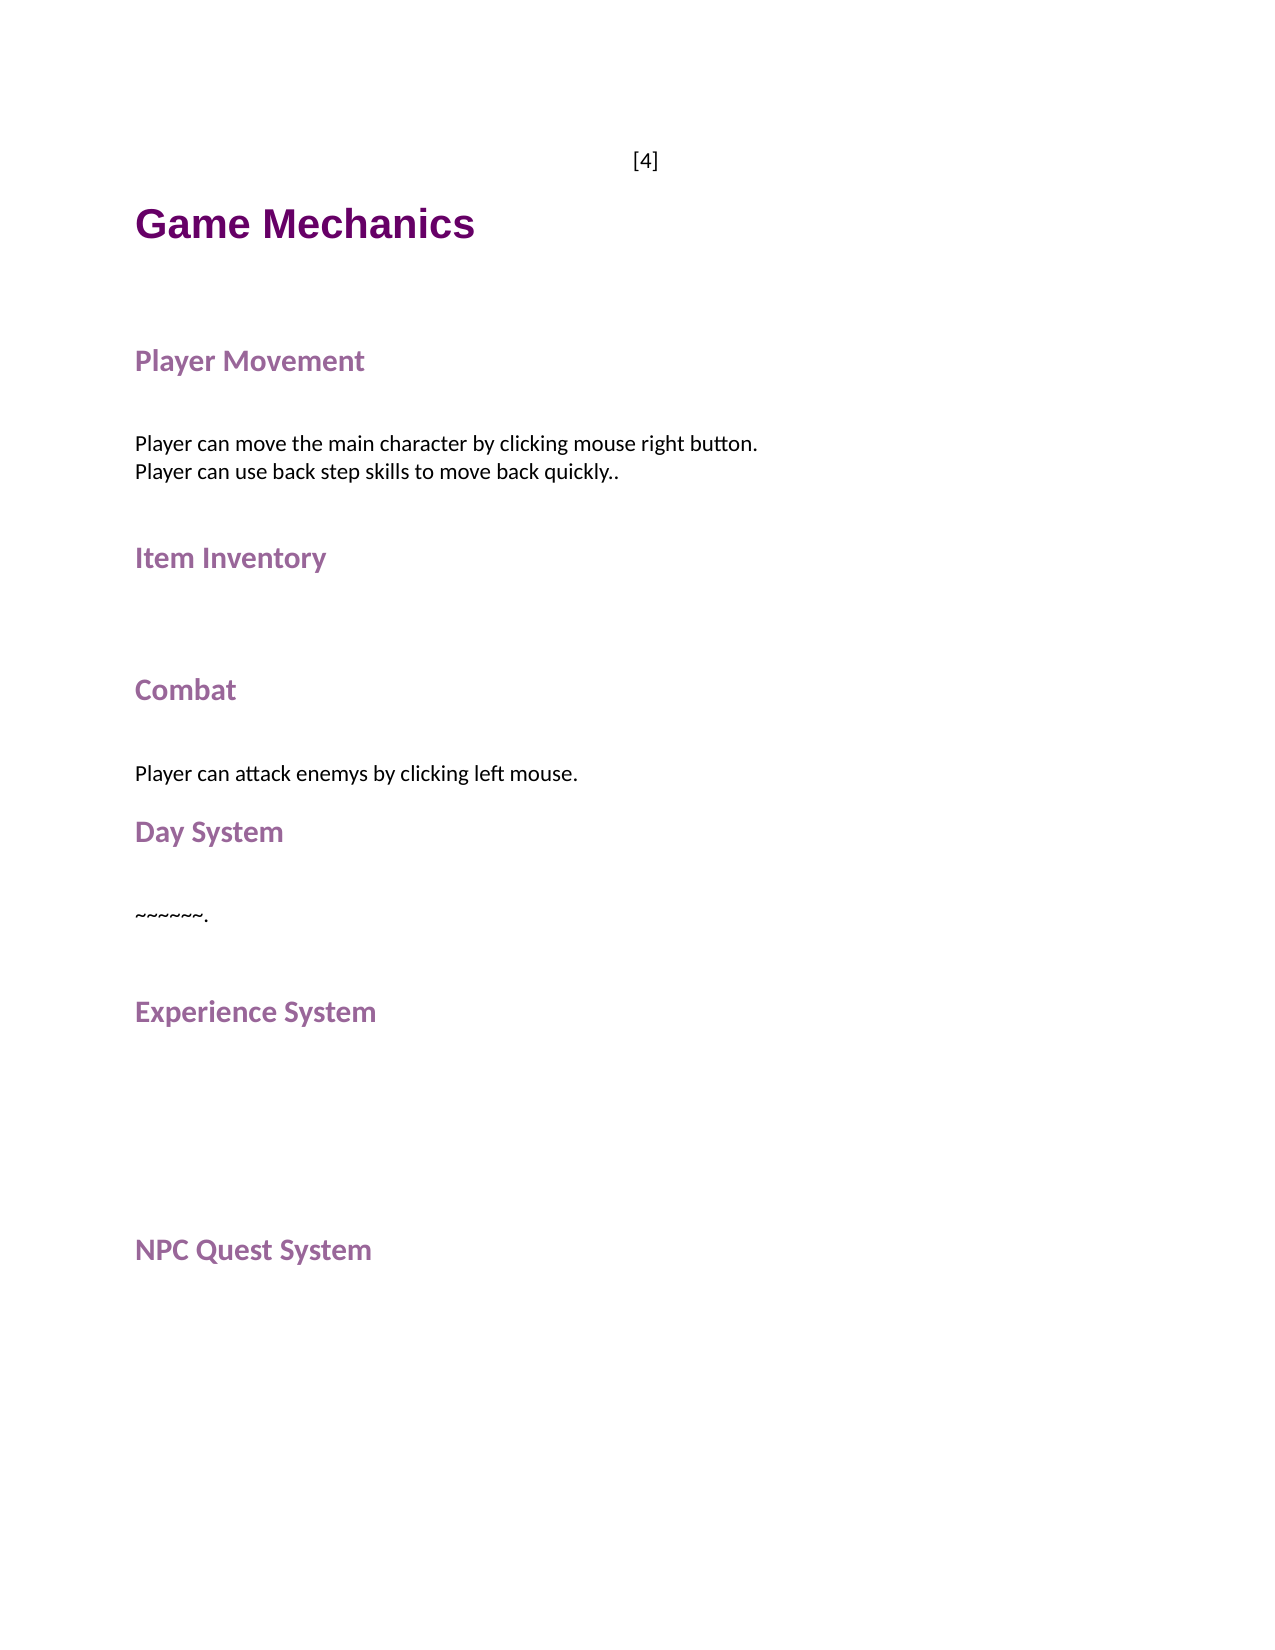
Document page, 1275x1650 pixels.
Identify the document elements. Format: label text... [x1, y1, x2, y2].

text Player can move the main character by clicking mouse right button. [135, 429, 1156, 457]
text [3] [135, 146, 1156, 174]
subtitle Game Mechanics [135, 199, 1156, 247]
text Player can use back step skills to move back quickly.. [135, 457, 1156, 485]
text ~~~~~~. [135, 901, 1156, 929]
subtitle NPC Quest System [135, 1230, 1156, 1268]
subtitle Combat [135, 670, 1156, 708]
subtitle Item Inventory [135, 538, 1156, 577]
subtitle Player Movement [135, 341, 1156, 379]
subtitle Day System [135, 812, 1156, 850]
subtitle Experience System [135, 992, 1156, 1030]
text Player can attack enemys by clicking left mouse. [135, 759, 1156, 787]
